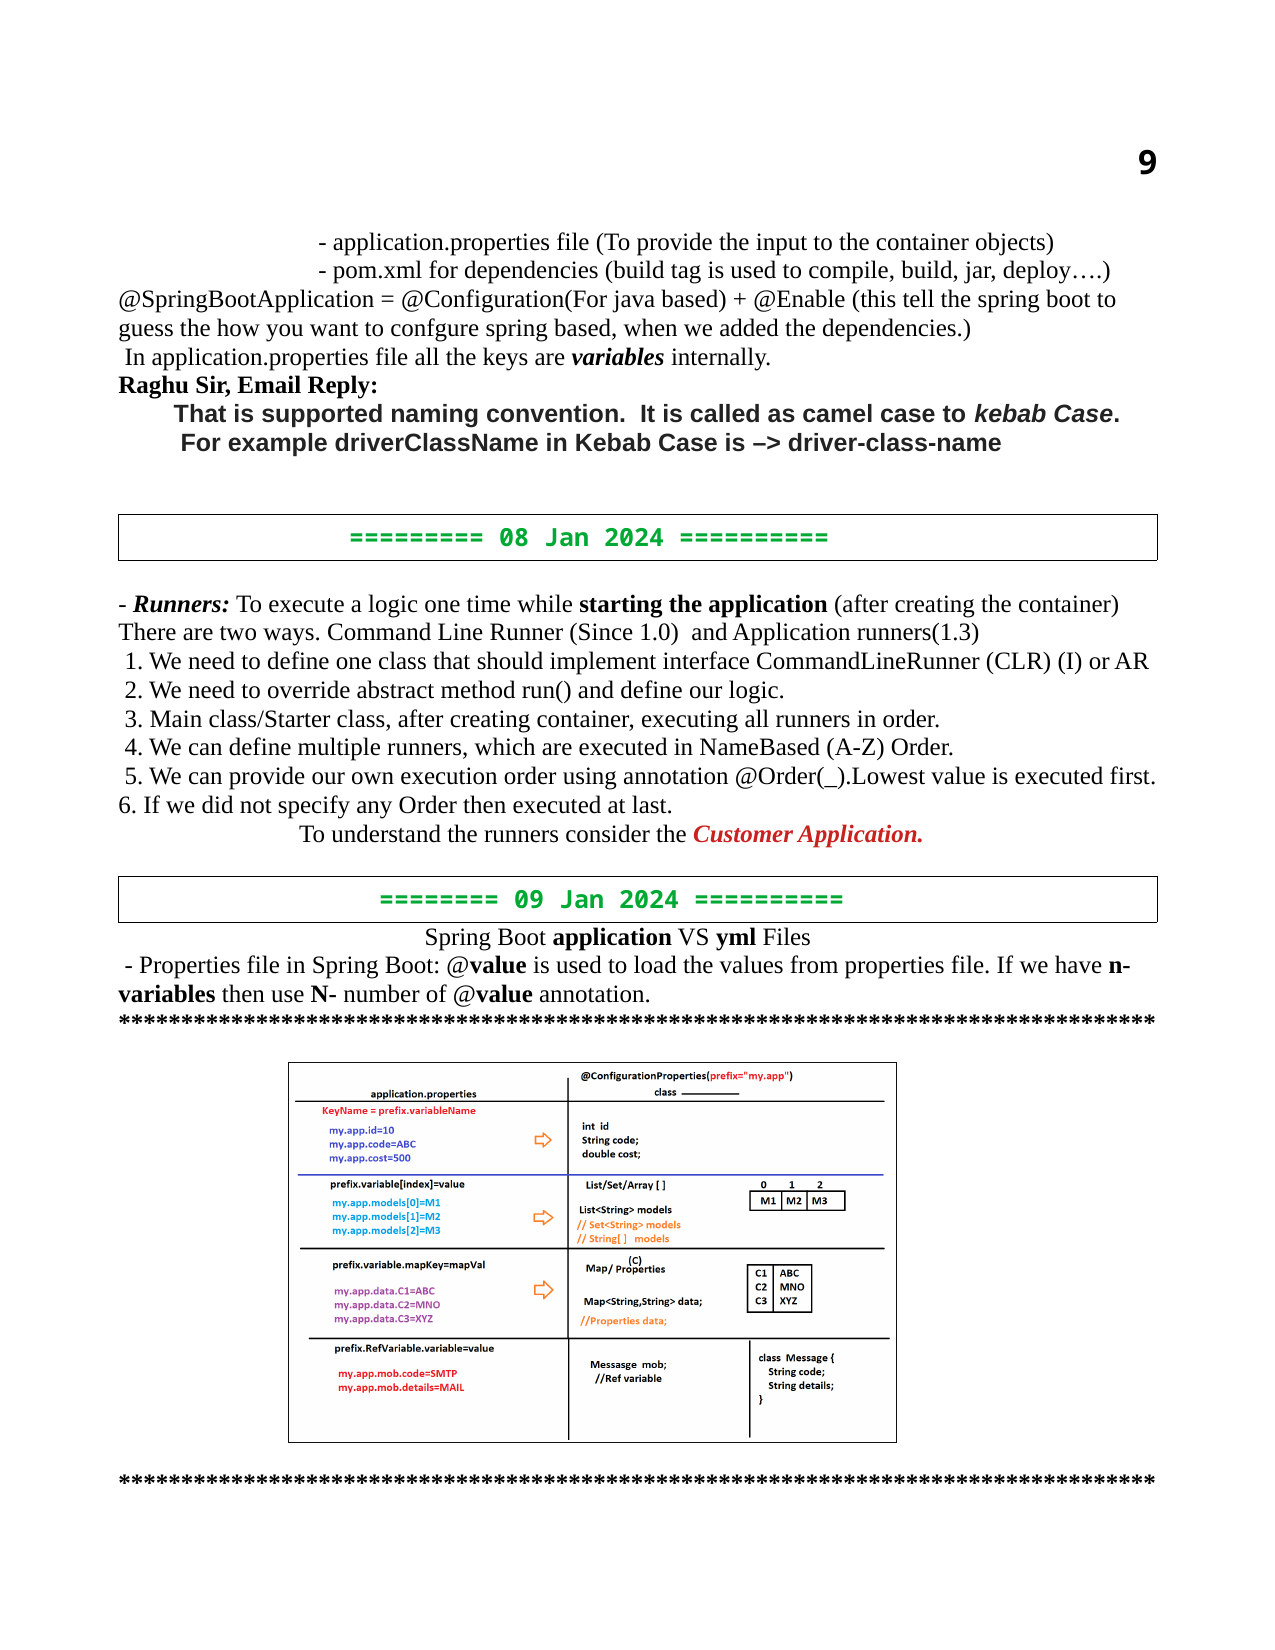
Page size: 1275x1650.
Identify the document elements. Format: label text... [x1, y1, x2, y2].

text *********************************************************************************** [118, 1008, 1157, 1037]
table_header ========= 08 Jan 2024 ========== [119, 515, 1157, 560]
picture [291, 1065, 894, 1440]
text - application.properties file (To provide the input to the container objects) [118, 227, 1157, 255]
text - Runners: To execute a logic one time while starting the application (after creating the container) [118, 589, 1157, 617]
text There are two ways. Command Line Runner (Since 1.0) and Application runners(1.3) 1. We need to define one class that should implement interface CommandLineRunner (CLR) (I) or AR 2. We need to override abstract method run() and define our logic. 3. Main class/Starter class, after creating container, executing all runners in order. 4. We can define multiple runners, which are executed in NameBased (A-Z) Order. 5. We can provide our own execution order using annotation @Order(_).Lowest value is executed first. 6. If we did not specify any Order then executed at last. [118, 617, 1157, 819]
text To understand the runners consider the Customer Application. [118, 819, 1157, 847]
text For example driverClassName in Kebab Case is –> driver-class-name [118, 428, 1157, 457]
table_header ======== 09 Jan 2024 ========== [119, 877, 1157, 922]
text Raghu Sir, Email Reply: [118, 370, 1157, 399]
text Spring Boot application VS yml Files - Properties file in Spring Boot: @value is used to load the values from properties file. If we have n-variables then use N- number of @value annotation. [118, 923, 1157, 1008]
text In application.properties file all the keys are variables internally. [118, 342, 1157, 370]
text That is supported naming convention. It is called as camel case to kebab Case. [118, 399, 1157, 428]
text *********************************************************************************** [118, 1439, 1157, 1497]
text - pom.xml for dependencies (build tag is used to compile, build, jar, deploy….) [118, 255, 1157, 284]
text @SpringBootApplication = @Configuration(For java based) + @Enable (this tell the spring boot to guess the how you want to confgure spring based, when we added the dependencies.) [118, 284, 1157, 342]
